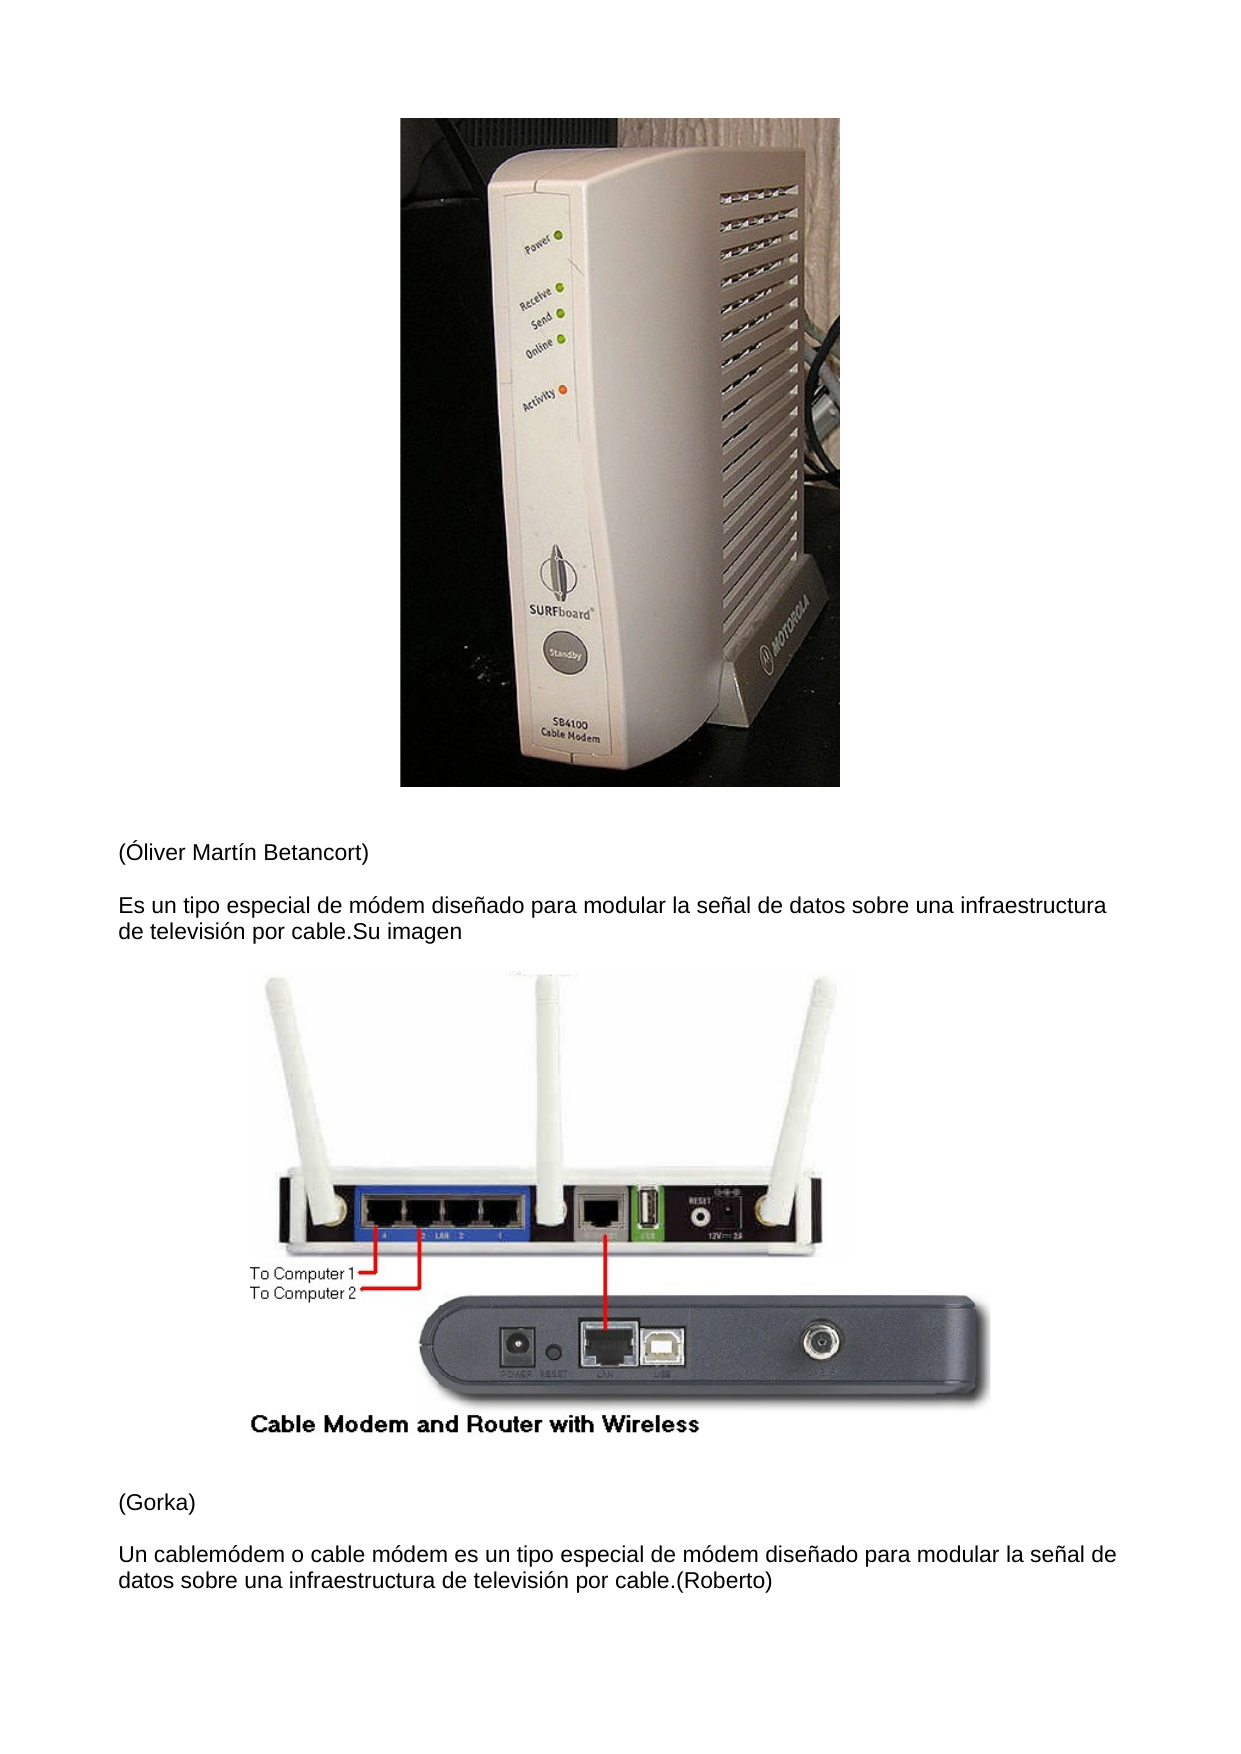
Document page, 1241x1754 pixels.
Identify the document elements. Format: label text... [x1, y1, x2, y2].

text (Gorka) [118, 1488, 1122, 1515]
text (Óliver Martín Betancort) [118, 839, 1122, 866]
text Es un tipo especial de módem diseñado para modular la señal de datos sobre una infraestructura de televisión por cable.Su imagen [118, 892, 1122, 944]
picture [250, 971, 991, 1436]
text Un cablemódem o cable módem es un tipo especial de módem diseñado para modular la señal de datos sobre una infraestructura de televisión por cable.(Roberto) [118, 1541, 1122, 1594]
picture [400, 118, 840, 787]
